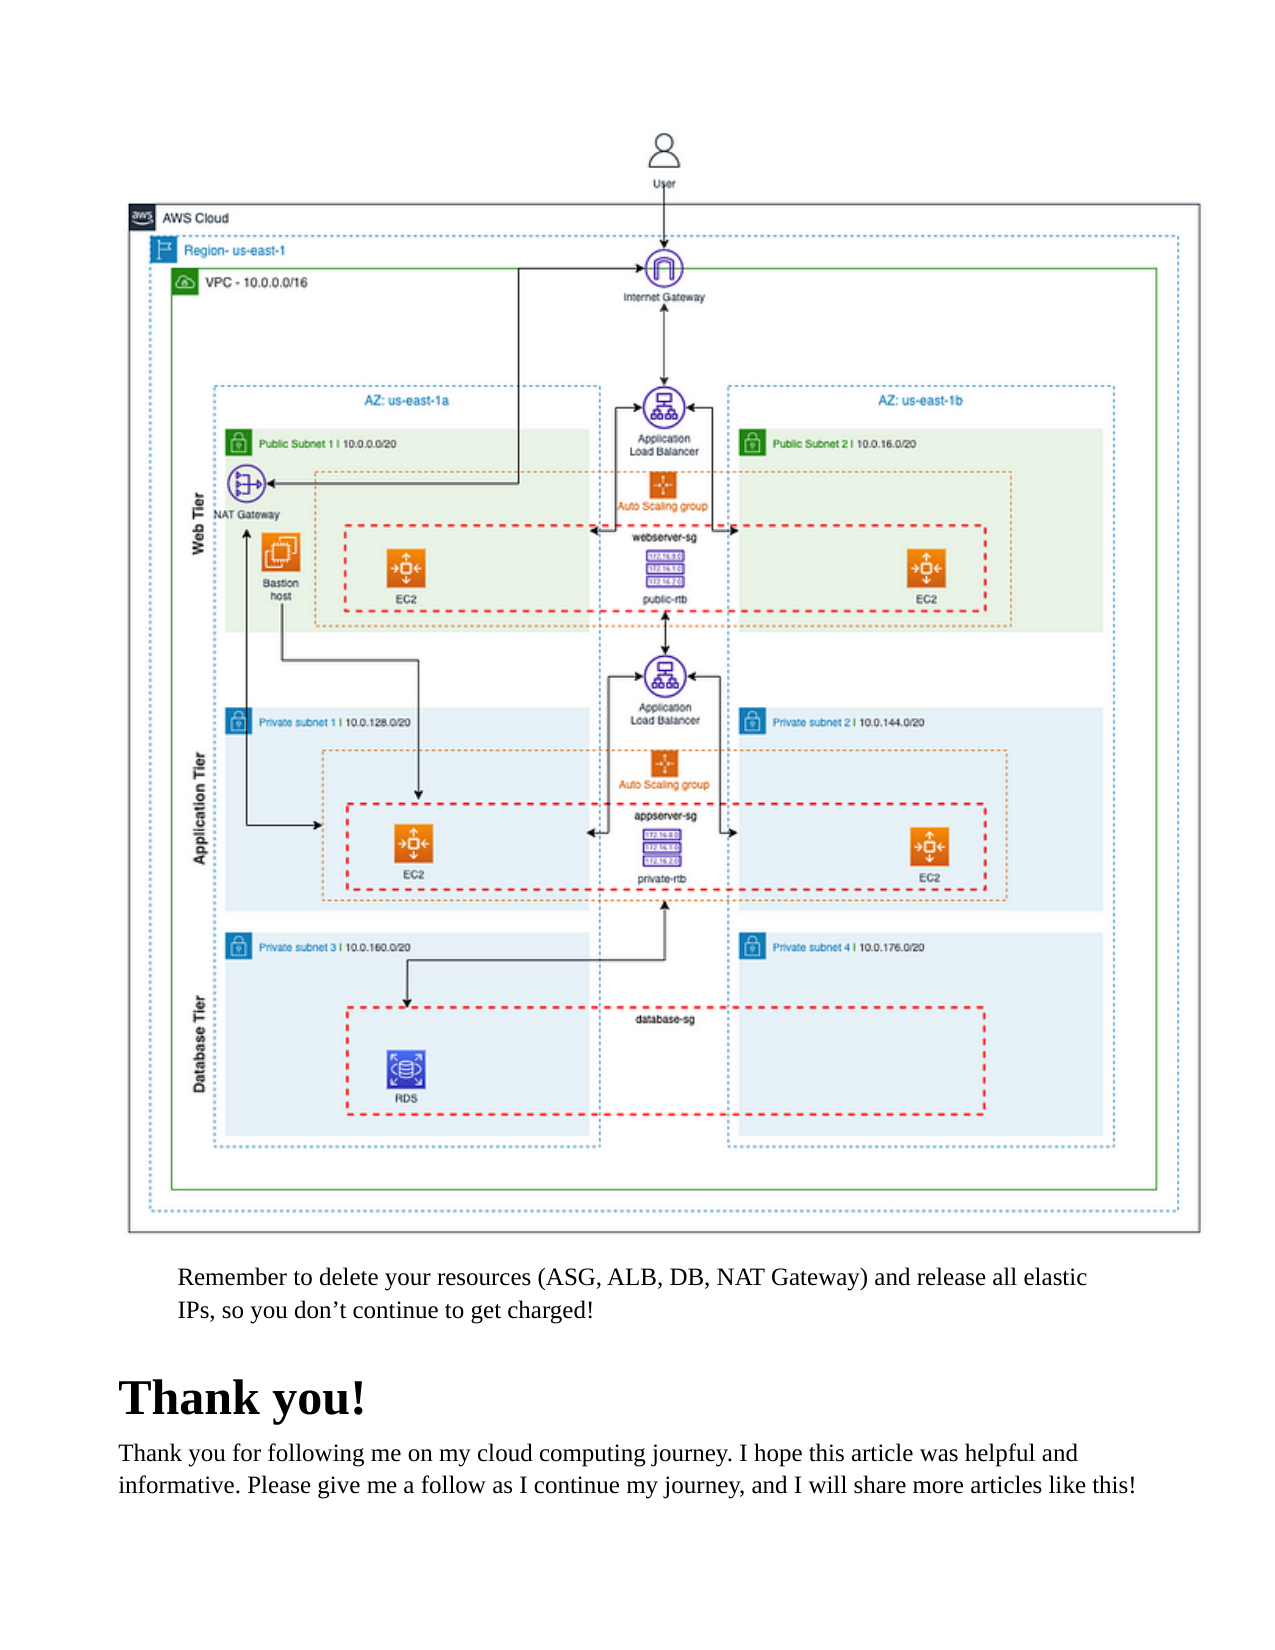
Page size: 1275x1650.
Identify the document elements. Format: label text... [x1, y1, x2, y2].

text Thank you for following me on my cloud computing journey. I hope this article was helpful and informative. Please give me a follow as I continue my journey, and I will share more articles like this! [118, 1438, 1157, 1499]
subtitle Thank you! [118, 1368, 1157, 1425]
picture [118, 118, 1212, 1244]
text Remember to delete your resources (ASG, ALB, DB, NAT Gateway) and release all elastic IPs, so you don’t continue to get charged! [177, 1262, 1098, 1324]
